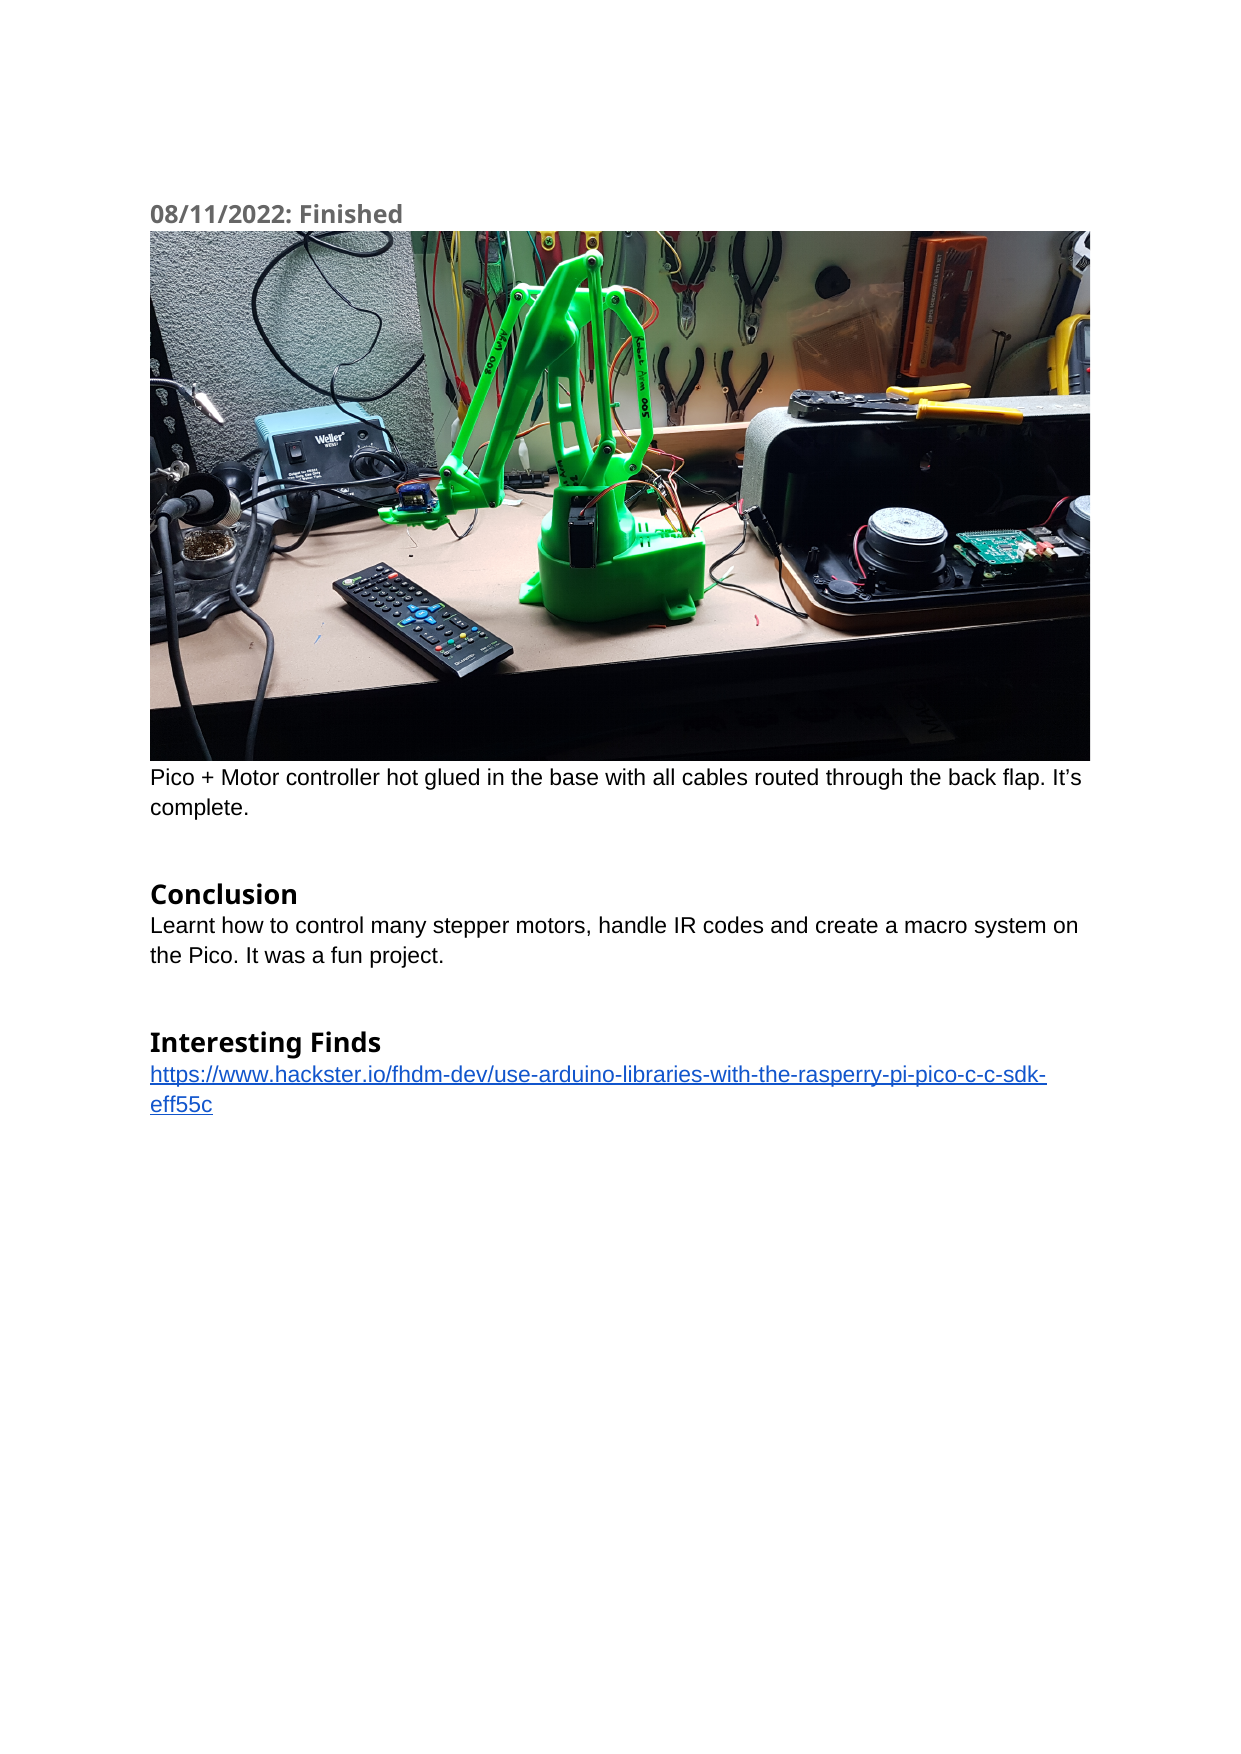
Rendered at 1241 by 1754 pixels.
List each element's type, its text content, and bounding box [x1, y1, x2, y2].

subtitle Conclusion [150, 875, 1090, 912]
picture [150, 231, 1091, 761]
text Learnt how to control many stepper motors, handle IR codes and create a macro system on the Pico. It was a fun project. [150, 912, 1090, 969]
text Pico + Motor controller hot glued in the base with all cables routed through the back flap. It’s complete. [150, 764, 1090, 821]
subtitle Interesting Finds [150, 1024, 1090, 1061]
text https://www.hackster.io/fhdm-dev/use-arduino-libraries-with-the-rasperry-pi-pico-c-c-sdk-eff55c [150, 1061, 1090, 1117]
subtitle 08/11/2022: Finished [150, 197, 1090, 231]
